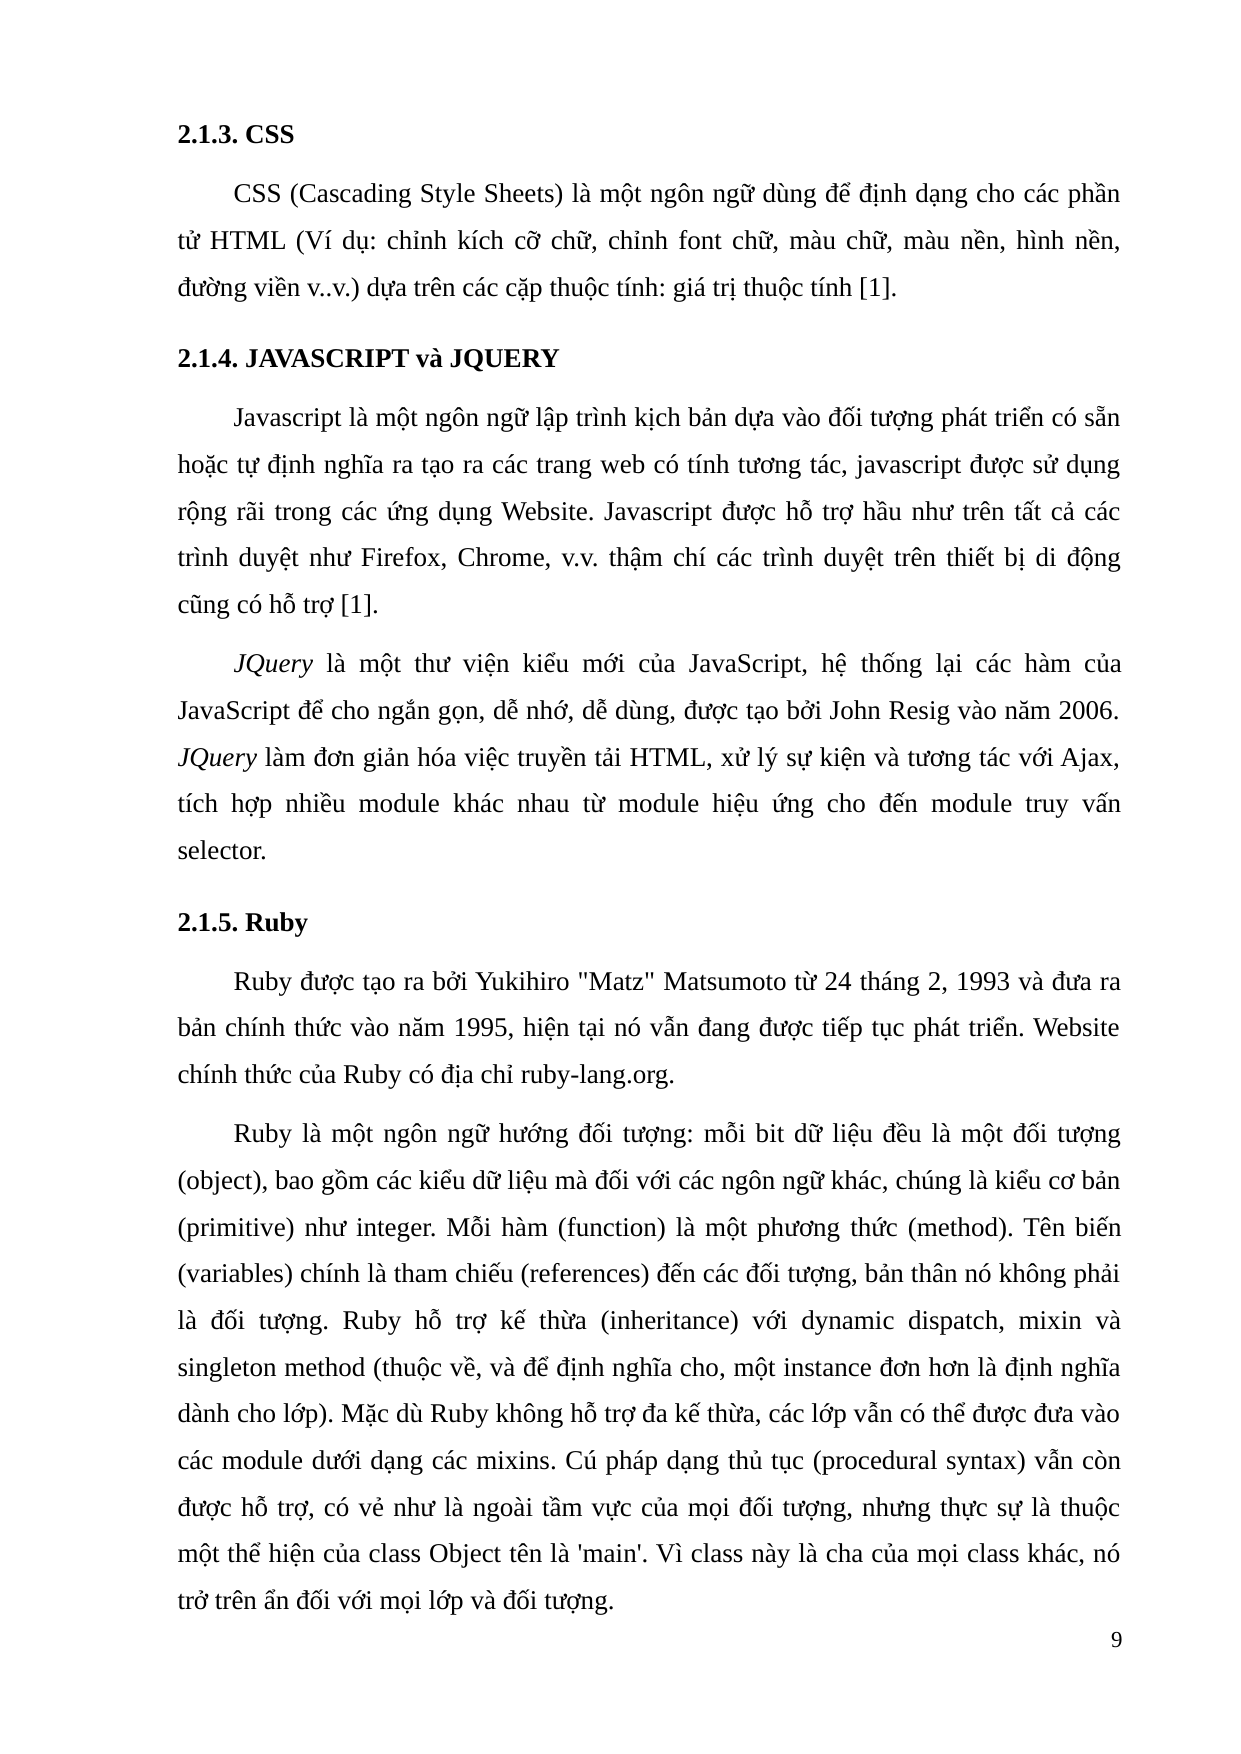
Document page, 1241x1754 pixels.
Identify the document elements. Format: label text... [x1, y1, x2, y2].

text Javascript là một ngôn ngữ lập trình kịch bản dựa vào đối tượng phát triển có sẵn hoặc tự định nghĩa ra tạo ra các trang web có tính tương tác, javascript được sử dụng rộng rãi trong các ứng dụng Website. Javascript được hỗ trợ hầu như trên tất cả các trình duyệt như Firefox, Chrome, v.v. thậm chí các trình duyệt trên thiết bị di động cũng có hỗ trợ [1]. [177, 401, 1122, 619]
text Ruby được tạo ra bởi Yukihiro "Matz" Matsumoto từ 24 tháng 2, 1993 và đưa ra bản chính thức vào năm 1995, hiện tại nó vẫn đang được tiếp tục phát triển. Website chính thức của Ruby có địa chỉ ruby-lang.org. [177, 965, 1122, 1089]
text Ruby là một ngôn ngữ hướng đối tượng: mỗi bit dữ liệu đều là một đối tượng (object), bao gồm các kiểu dữ liệu mà đối với các ngôn ngữ khác, chúng là kiểu cơ bản (primitive) như integer. Mỗi hàm (function) là một phương thức (method). Tên biến (variables) chính là tham chiếu (references) đến các đối tượng, bản thân nó không phải là đối tượng. Ruby hỗ trợ kế thừa (inheritance) với dynamic dispatch, mixin và singleton method (thuộc về, và để định nghĩa cho, một instance đơn hơn là định nghĩa dành cho lớp). Mặc dù Ruby không hỗ trợ đa kế thừa, các lớp vẫn có thể được đưa vào các module dưới dạng các mixins. Cú pháp dạng thủ tục (procedural syntax) vẫn còn được hỗ trợ, có vẻ như là ngoài tầm vực của mọi đối tượng, nhưng thực sự là thuộc một thể hiện của class Object tên là 'main'. Vì class này là cha của mọi class khác, nó trở trên ẩn đối với mọi lớp và đối tượng. [177, 1117, 1122, 1615]
subtitle 2.1.4. JAVASCRIPT và JQUERY [177, 342, 1122, 373]
subtitle 2.1.5. Ruby [177, 906, 1122, 937]
text JQuery là một thư viện kiểu mới của JavaScript, hệ thống lại các hàm của JavaScript để cho ngắn gọn, dễ nhớ, dễ dùng, được tạo bởi John Resig vào năm 2006. JQuery làm đơn giản hóa việc truyền tải HTML, xử lý sự kiện và tương tác với Ajax, tích hợp nhiều module khác nhau từ module hiệu ứng cho đến module truy vấn selector. [177, 647, 1122, 865]
subtitle 2.1.3. CSS [177, 118, 1122, 149]
text CSS (Cascading Style Sheets) là một ngôn ngữ dùng để định dạng cho các phần tử HTML (Ví dụ: chỉnh kích cỡ chữ, chỉnh font chữ, màu chữ, màu nền, hình nền, đường viền v..v.) dựa trên các cặp thuộc tính: giá trị thuộc tính [1]. [177, 177, 1122, 302]
